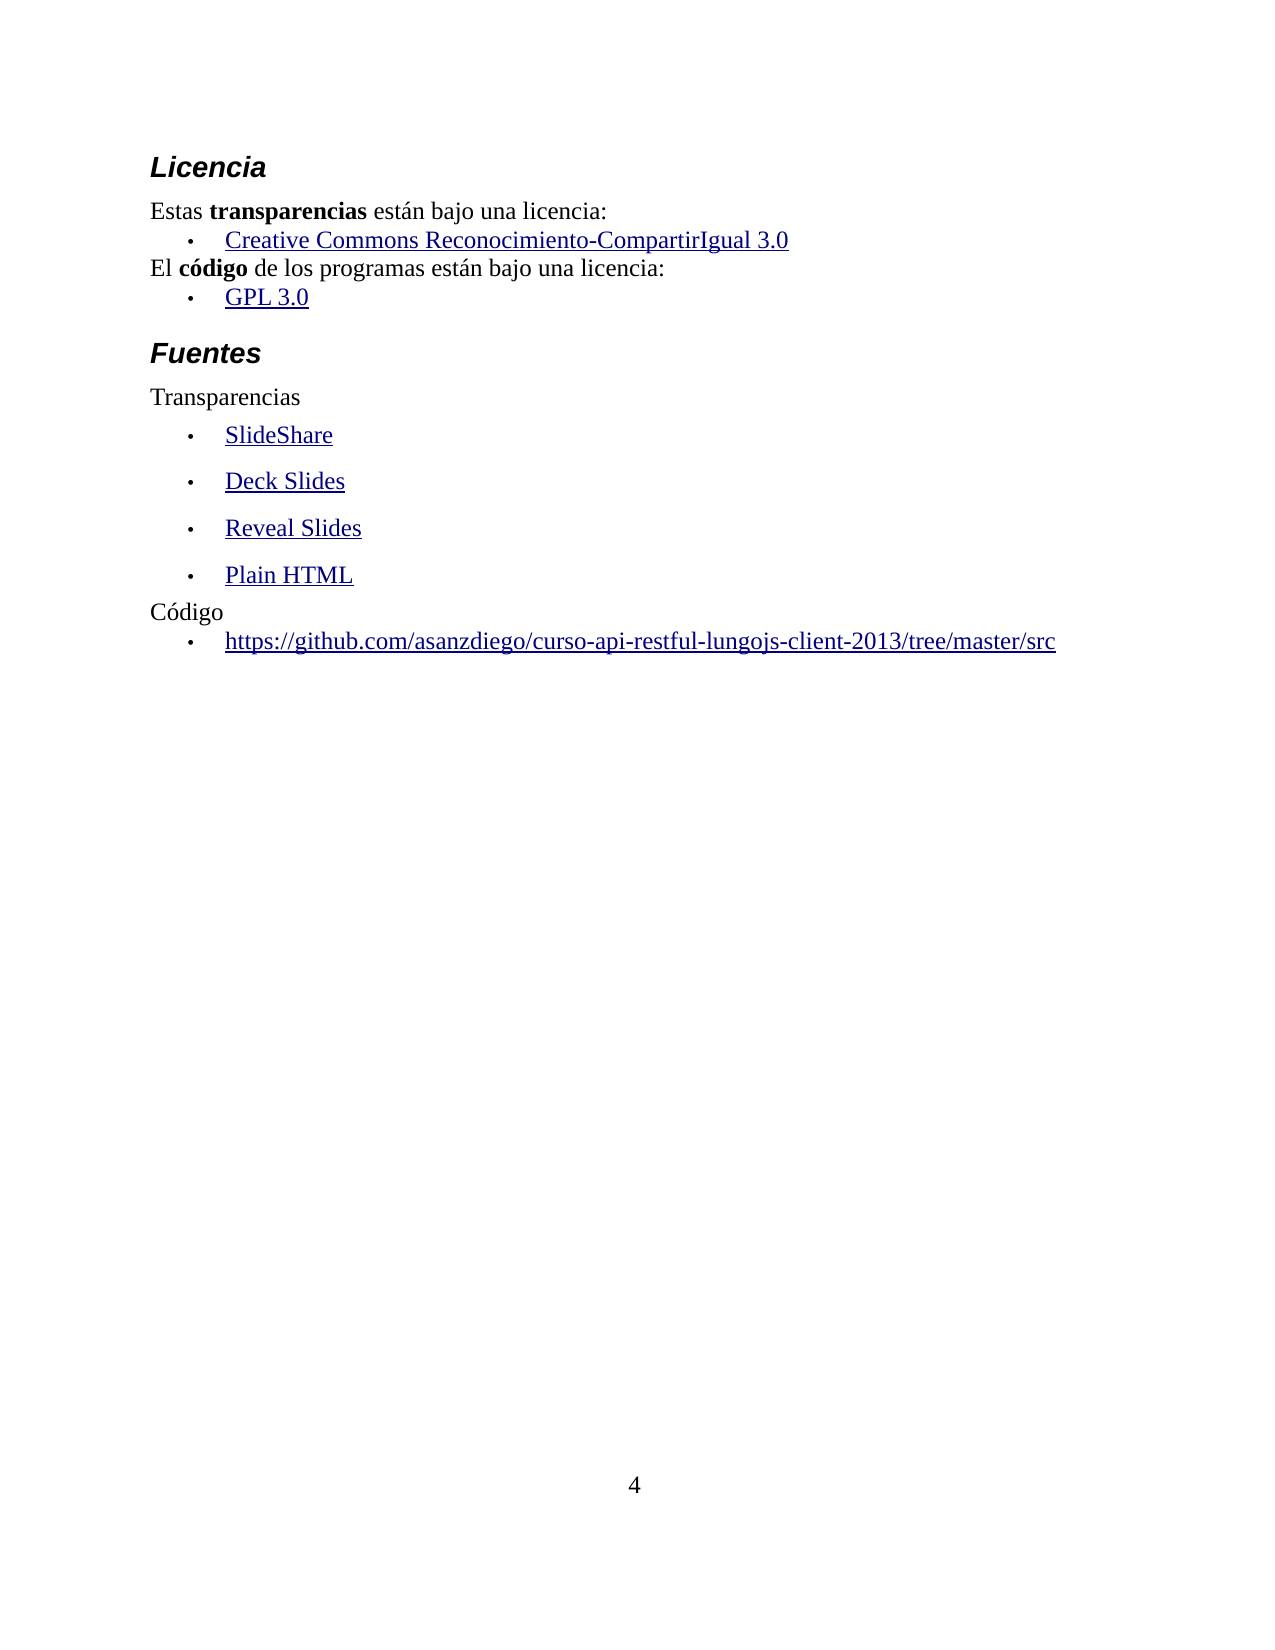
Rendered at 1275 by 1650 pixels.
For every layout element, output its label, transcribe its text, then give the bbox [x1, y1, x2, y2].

list Deck Slides [187, 466, 1125, 495]
list Reveal Slides [187, 513, 1125, 542]
subtitle Fuentes [150, 336, 1125, 369]
text El código de los programas están bajo una licencia: [150, 253, 1125, 282]
text Transparencias [150, 382, 1125, 411]
list SlideShare [187, 420, 1125, 448]
list https://github.com/asanzdiego/curso-api-restful-lungojs-client-2013/tree/master/src [187, 626, 1125, 655]
text Estas transparencias están bajo una licencia: [150, 196, 1125, 225]
list GPL 3.0 [187, 282, 1125, 311]
text Código [150, 597, 1125, 626]
subtitle Licencia [150, 150, 1125, 183]
list Plain HTML [187, 560, 1125, 588]
list Creative Commons Reconocimiento-CompartirIgual 3.0 [187, 225, 1125, 253]
